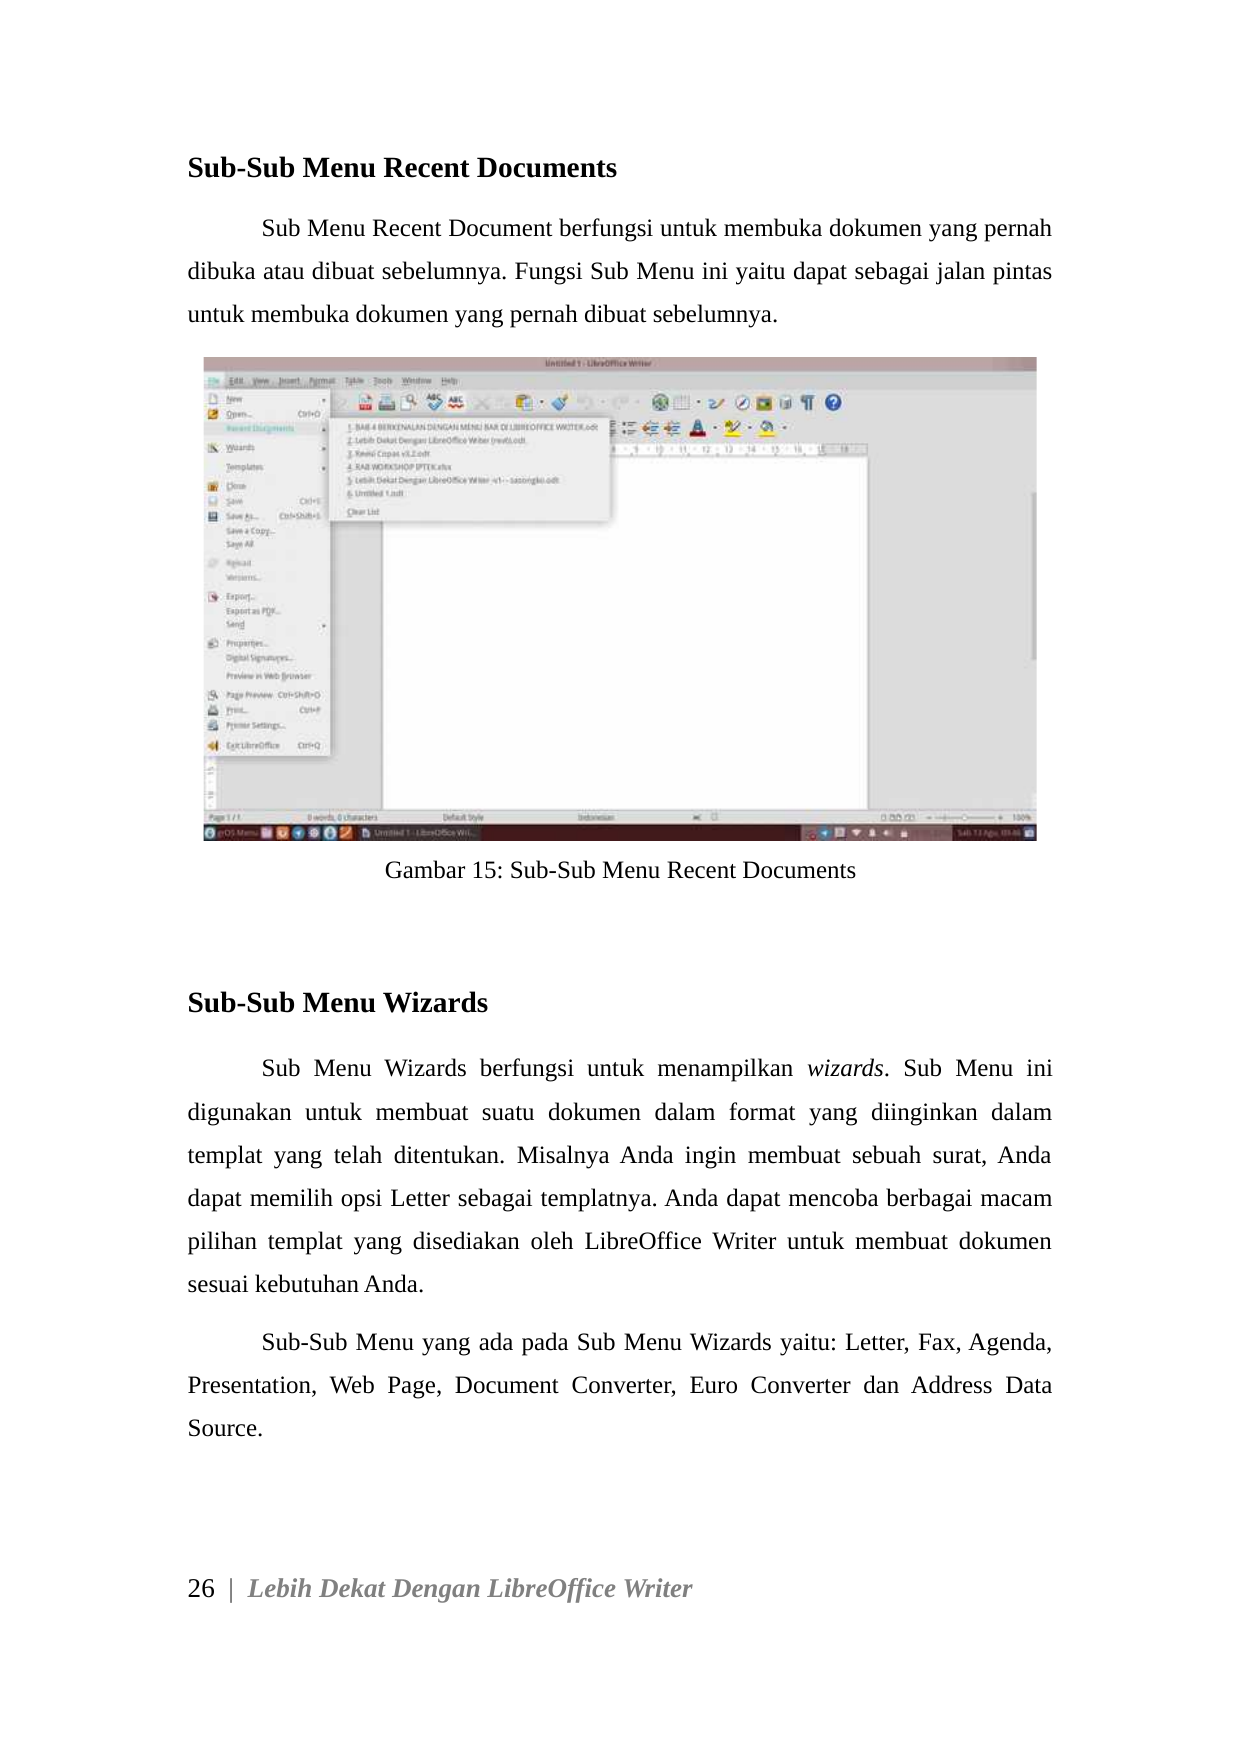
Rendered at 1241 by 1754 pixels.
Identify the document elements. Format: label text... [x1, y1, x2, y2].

picture [203, 357, 1037, 841]
text Sub Menu Recent Document berfungsi untuk membuka dokumen yang pernah dibuka atau dibuat sebelumnya. Fungsi Sub Menu ini yaitu dapat sebagai jalan pintas untuk membuka dokumen yang pernah dibuat sebelumnya. [187, 213, 1053, 328]
text Sub Menu Wizards berfungsi untuk menampilkan wizards. Sub Menu ini digunakan untuk membuat suatu dokumen dalam format yang diinginkan dalam templat yang telah ditentukan. Misalnya Anda ingin membuat sebuah surat, Anda dapat memilih opsi Letter sebagai templatnya. Anda dapat mencoba berbagai macam pilihan templat yang disediakan oleh LibreOffice Writer untuk membuat dokumen sesuai kebutuhan Anda. [187, 1048, 1053, 1298]
subtitle Sub-Sub Menu Wizards [187, 985, 1053, 1019]
text Sub-Sub Menu yang ada pada Sub Menu Wizards yaitu: Letter, Fax, Agenda, Presentation, Web Page, Document Converter, Euro Converter dan Address Data Source. [187, 1327, 1053, 1442]
text Gambar 15: Sub-Sub Menu Recent Documents [187, 357, 1053, 884]
subtitle Sub-Sub Menu Recent Documents [187, 150, 1053, 184]
